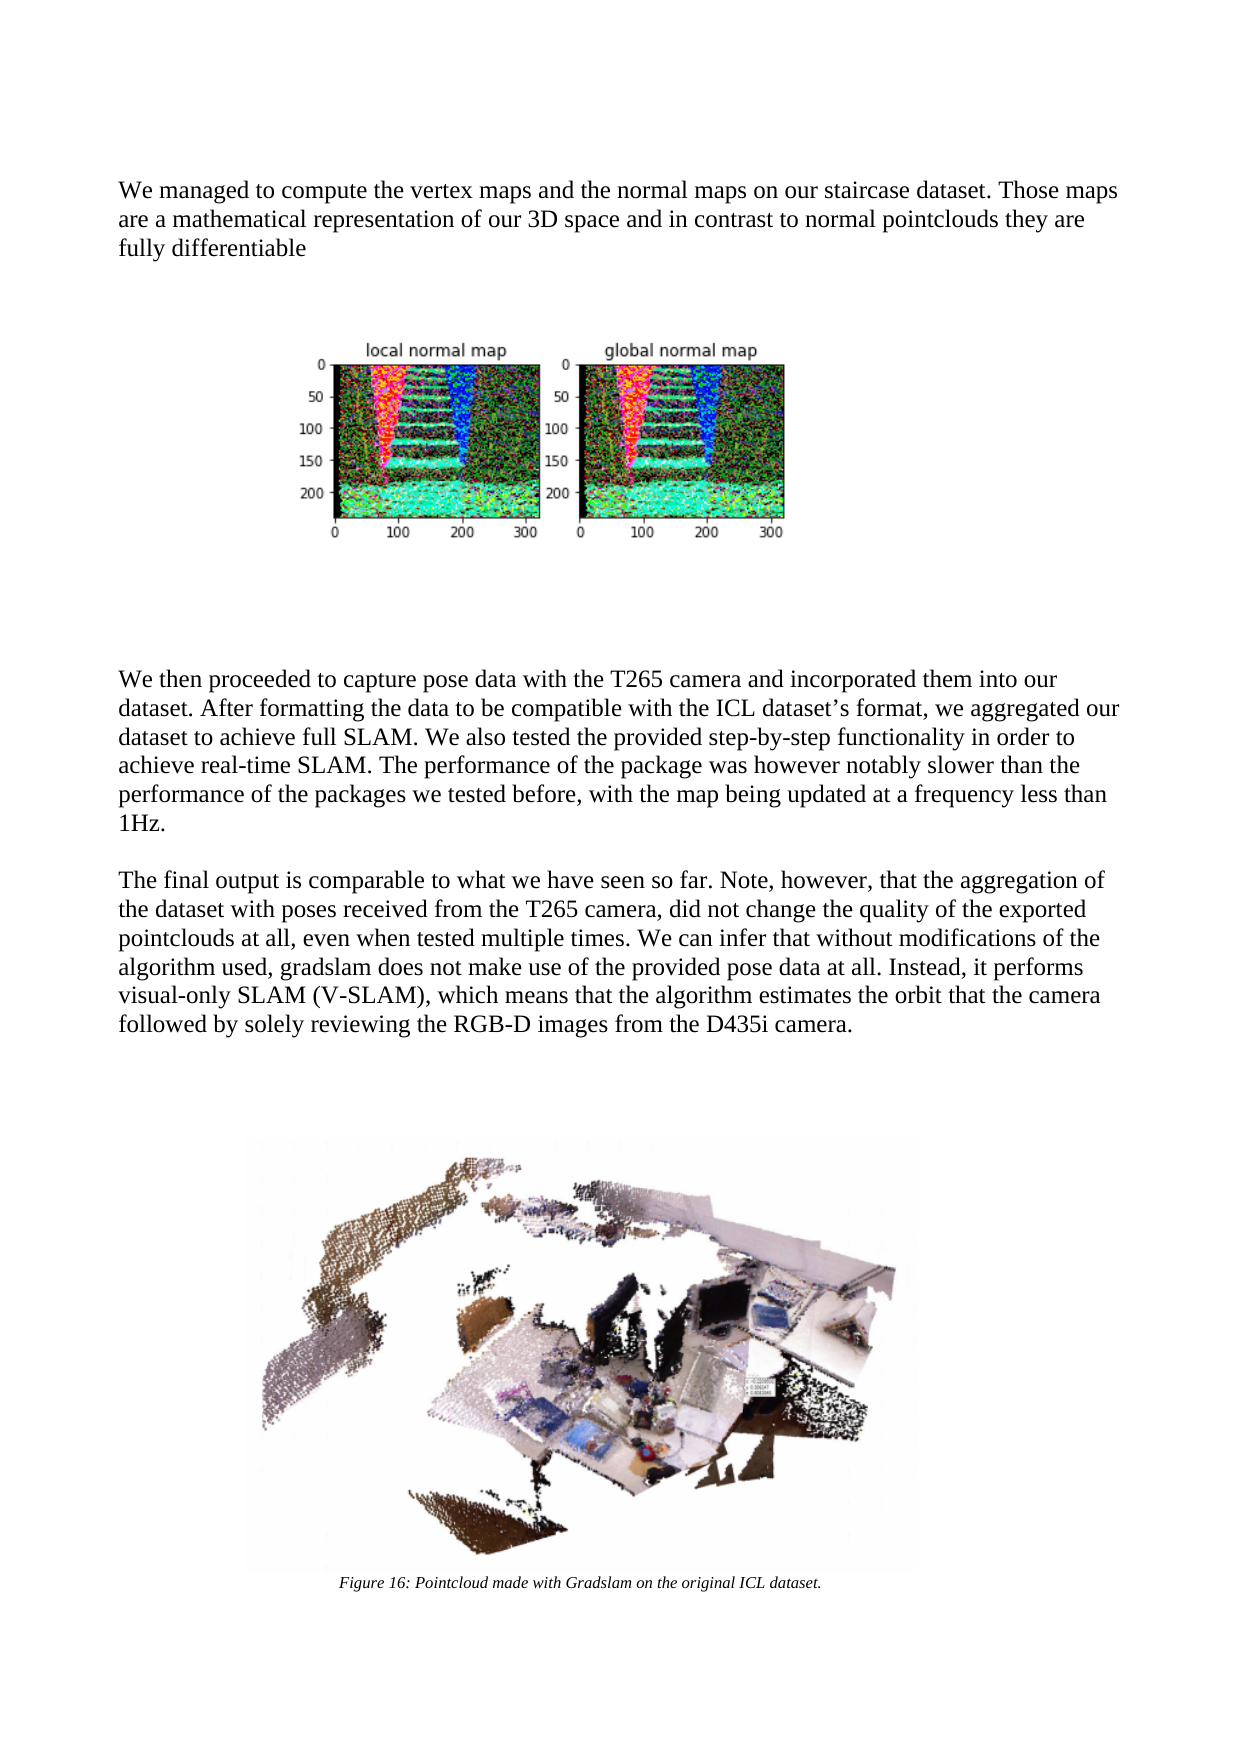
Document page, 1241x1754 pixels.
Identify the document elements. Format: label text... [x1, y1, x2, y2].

text The final output is comparable to what we have seen so far. Note, however, that the aggregation of the dataset with poses received from the T265 camera, did not change the quality of the exported pointclouds at all, even when tested multiple times. We can infer that without modifications of the algorithm used, gradslam does not make use of the provided pose data at all. Instead, it performs visual-only SLAM (V-SLAM), which means that the algorithm estimates the orbit that the camera followed by solely reviewing the RGB-D images from the D435i camera. [118, 866, 1122, 1038]
text We managed to compute the vertex maps and the normal maps on our staircase dataset. Those maps are a mathematical representation of our 3D space and in contrast to normal pointclouds they are fully differentiable [118, 176, 1122, 262]
text We then proceeded to capture pose data with the T265 camera and incorporated them into our dataset. After formatting the data to be compatible with the ICL dataset’s format, we aggregated our dataset to achieve full SLAM. We also tested the provided step-by-step functionality in order to achieve real-time SLAM. The performance of the package was however notably slower than the performance of the packages we tested before, with the map being updated at a frequency less than 1Hz. [118, 664, 1122, 837]
text Figure 16: Pointcloud made with Gradslam on the original ICL dataset. [244, 1573, 918, 1592]
picture [273, 447, 609, 564]
picture [244, 1136, 918, 1573]
